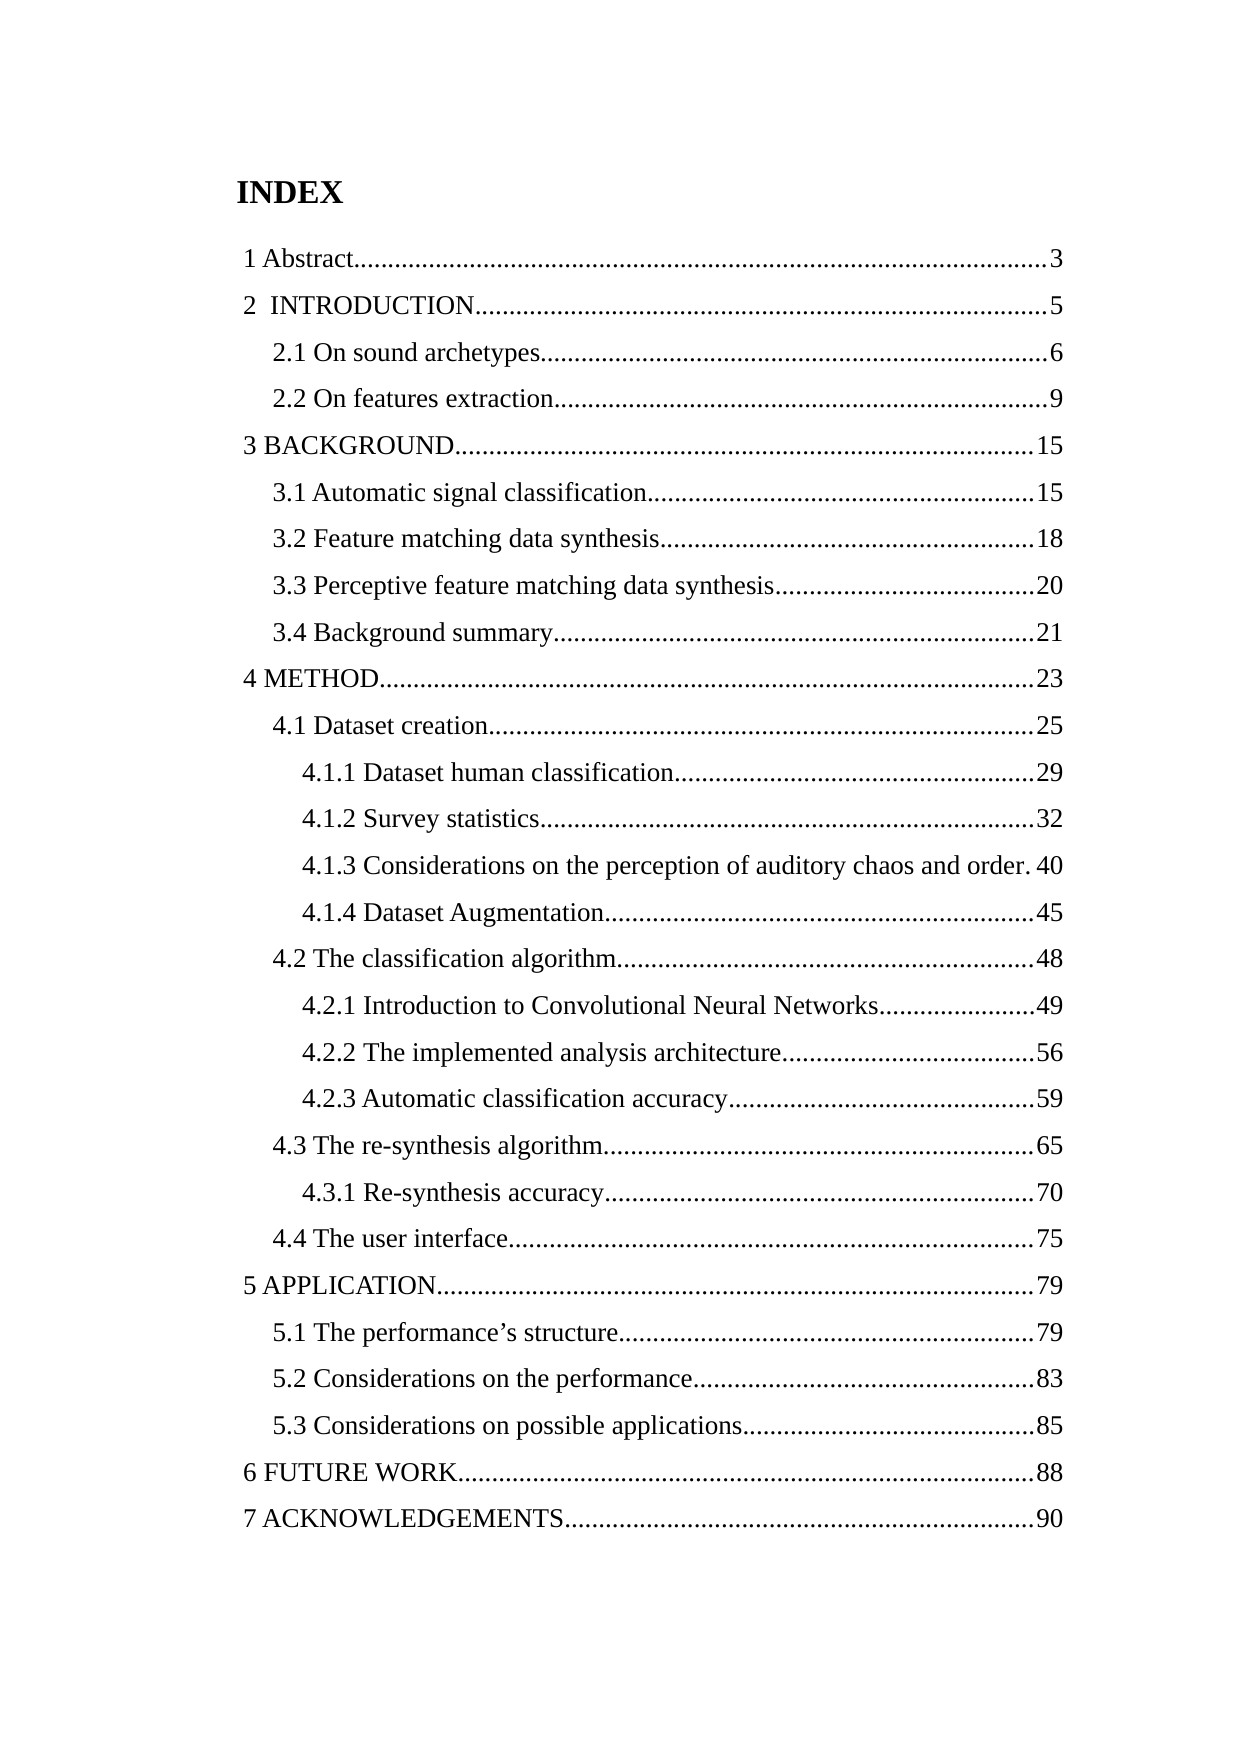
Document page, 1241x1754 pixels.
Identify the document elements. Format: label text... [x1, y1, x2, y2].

text 4.1.2 Survey statistics 32 [295, 803, 1063, 834]
text 4.3.1 Re-synthesis accuracy 70 [295, 1176, 1063, 1207]
text 2.2 On features extraction 9 [266, 383, 1063, 414]
text 2.1 On sound archetypes 6 [266, 336, 1063, 367]
text 3.1 Automatic signal classification 15 [266, 476, 1063, 507]
text 5.3 Considerations on possible applications 85 [266, 1409, 1063, 1440]
text 3.3 Perceptive feature matching data synthesis 20 [266, 569, 1063, 600]
text 4.3 The re-synthesis algorithm 65 [266, 1129, 1063, 1160]
text 5 APPLICATION 79 [236, 1269, 1063, 1300]
text 4.2.2 The implemented analysis architecture 56 [295, 1036, 1063, 1067]
text 4.2 The classification algorithm 48 [266, 943, 1063, 974]
text 7 ACKNOWLEDGEMENTS 90 [236, 1503, 1063, 1534]
text 4.1 Dataset creation 25 [266, 709, 1063, 740]
text 3.2 Feature matching data synthesis 18 [266, 523, 1063, 554]
text 5.2 Considerations on the performance 83 [266, 1363, 1063, 1394]
text 3.4 Background summary 21 [266, 616, 1063, 647]
text 4.2.1 Introduction to Convolutional Neural Networks 49 [295, 989, 1063, 1020]
text 2 INTRODUCTION 5 [236, 289, 1063, 320]
subtitle INDEX [236, 173, 1063, 211]
text 5.1 The performance’s structure 79 [266, 1316, 1063, 1347]
text 4 METHOD 23 [236, 663, 1063, 694]
text 4.1.4 Dataset Augmentation 45 [295, 896, 1063, 927]
text 3 BACKGROUND 15 [236, 429, 1063, 460]
text 6 FUTURE WORK 88 [236, 1456, 1063, 1487]
text 4.2.3 Automatic classification accuracy 59 [295, 1083, 1063, 1114]
text 1 Abstract 3 [236, 243, 1063, 274]
text 4.1.1 Dataset human classification 29 [295, 756, 1063, 787]
text 4.1.3 Considerations on the perception of auditory chaos and order 40 [295, 849, 1063, 880]
text 4.4 The user interface 75 [266, 1223, 1063, 1254]
